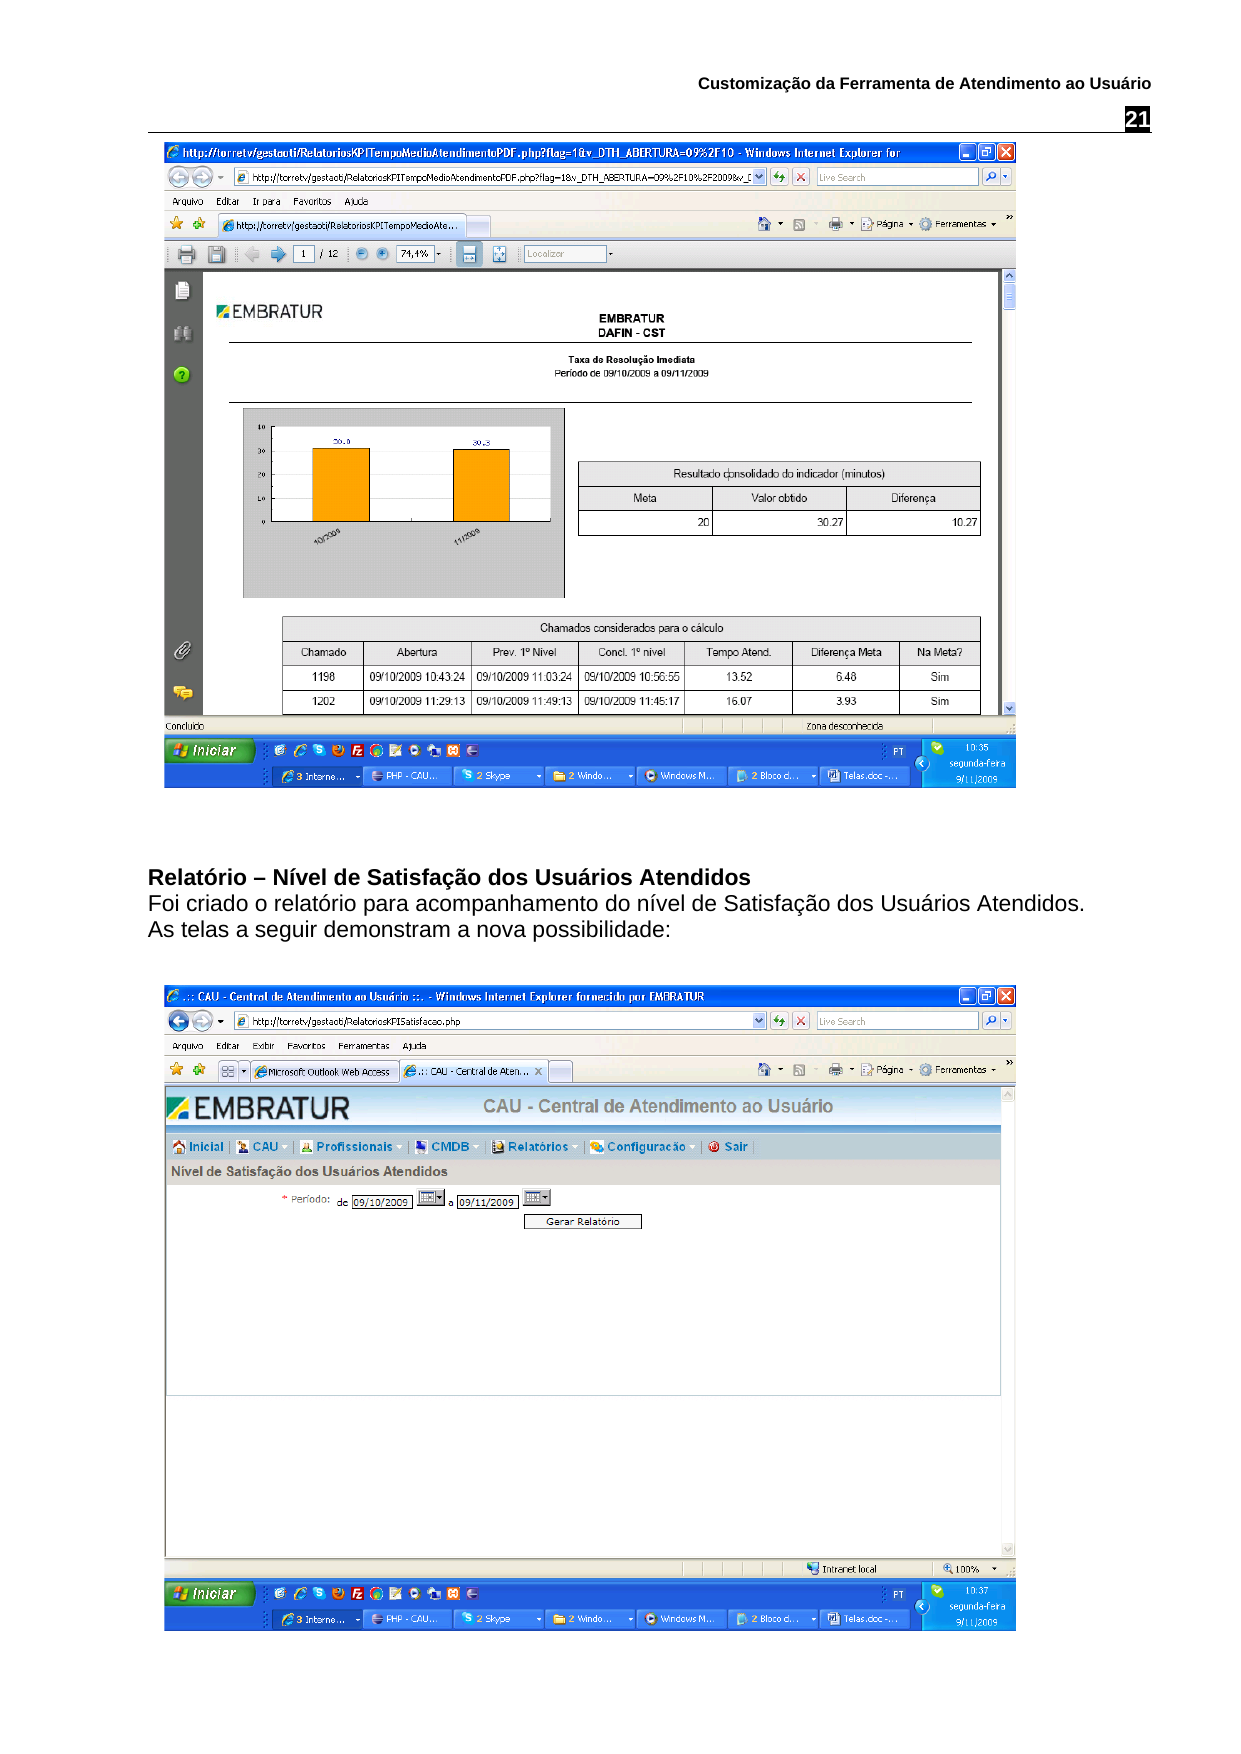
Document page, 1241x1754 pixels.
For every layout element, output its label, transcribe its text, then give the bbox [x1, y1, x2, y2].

text Foi criado o relatório para acompanhamento do nível de Satisfação dos Usuários Atendidos. [148, 890, 1152, 916]
subtitle Relatório – Nível de Satisfação dos Usuários Atendidos [148, 863, 1152, 890]
text As telas a seguir demonstram a nova possibilidade: [148, 916, 1152, 943]
picture [164, 142, 1016, 788]
picture [164, 985, 1016, 1631]
